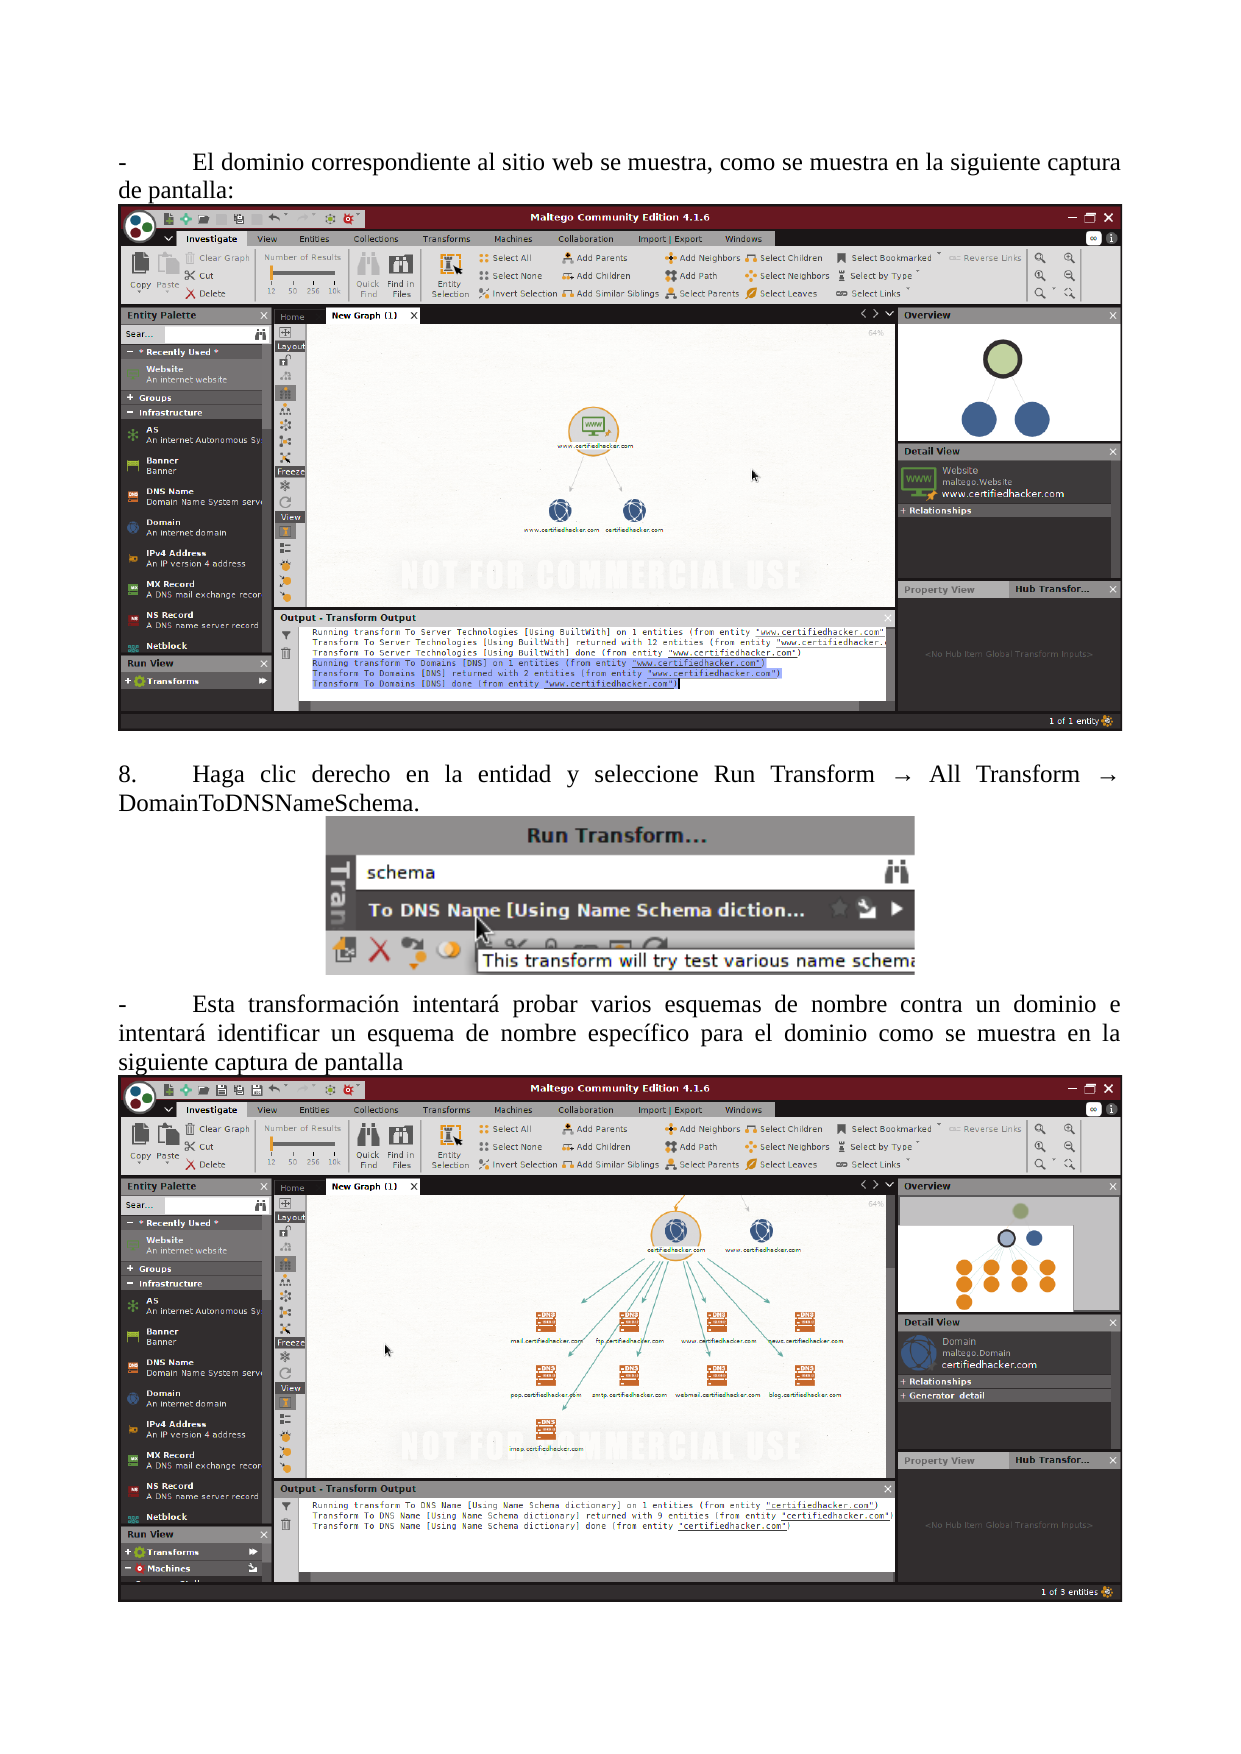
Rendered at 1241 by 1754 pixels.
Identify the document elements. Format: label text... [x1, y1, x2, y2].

picture [118, 204, 1123, 731]
text - Esta transformación intentará probar varios esquemas de nombre contra un dominio e intentará identificar un esquema de nombre específico para el dominio como se muestra en la siguiente captura de pantalla [118, 989, 1122, 1075]
picture [325, 816, 915, 975]
text 8. Haga clic derecho en la entidad y seleccione Run Transform → All Transform → DomainToDNSNameSchema. [118, 759, 1122, 817]
picture [118, 1075, 1123, 1602]
text - El dominio correspondiente al sitio web se muestra, como se muestra en la siguiente captura de pantalla: [118, 147, 1122, 204]
